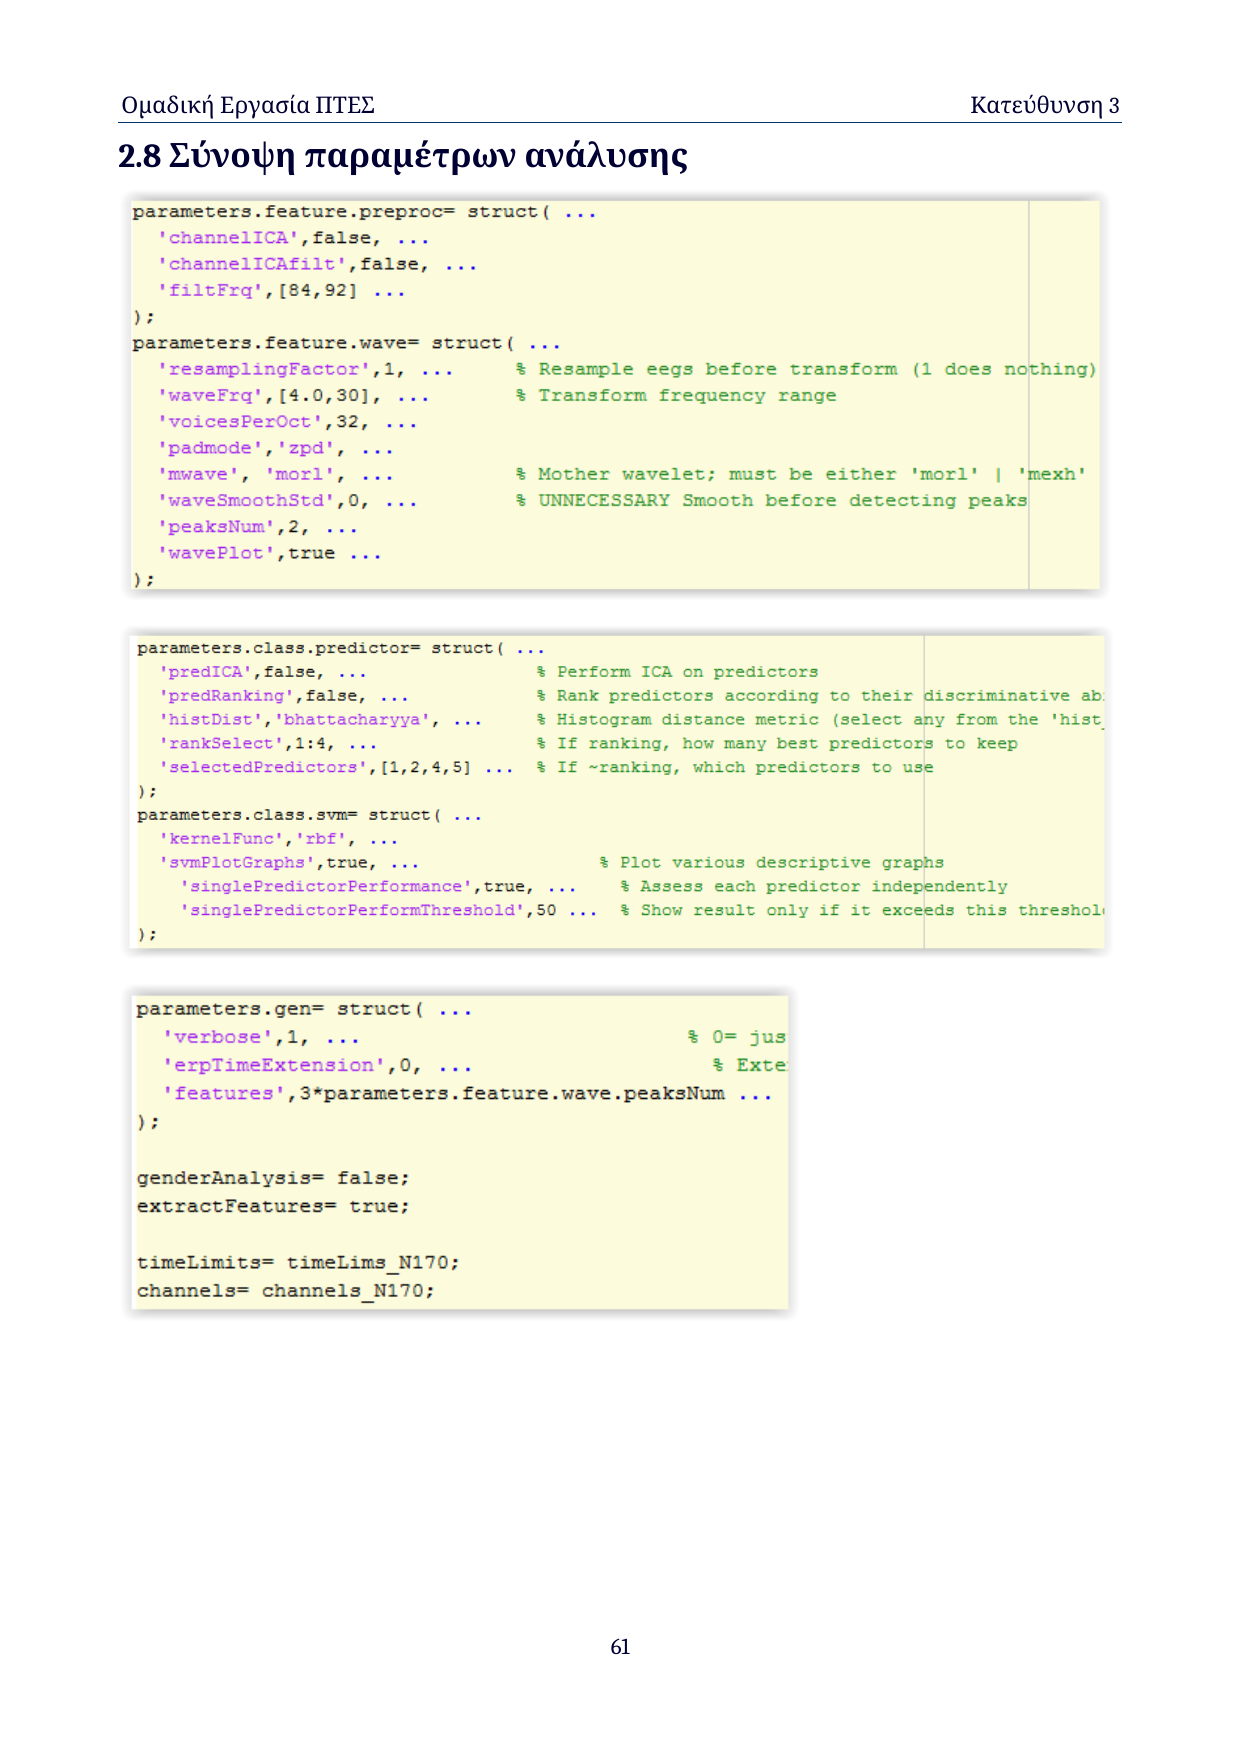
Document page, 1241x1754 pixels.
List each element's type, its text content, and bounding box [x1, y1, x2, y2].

picture [118, 624, 1115, 959]
picture [118, 188, 1112, 601]
subtitle Σύνοψη παραμέτρων ανάλυσης [118, 137, 1122, 176]
picture [118, 982, 801, 1322]
